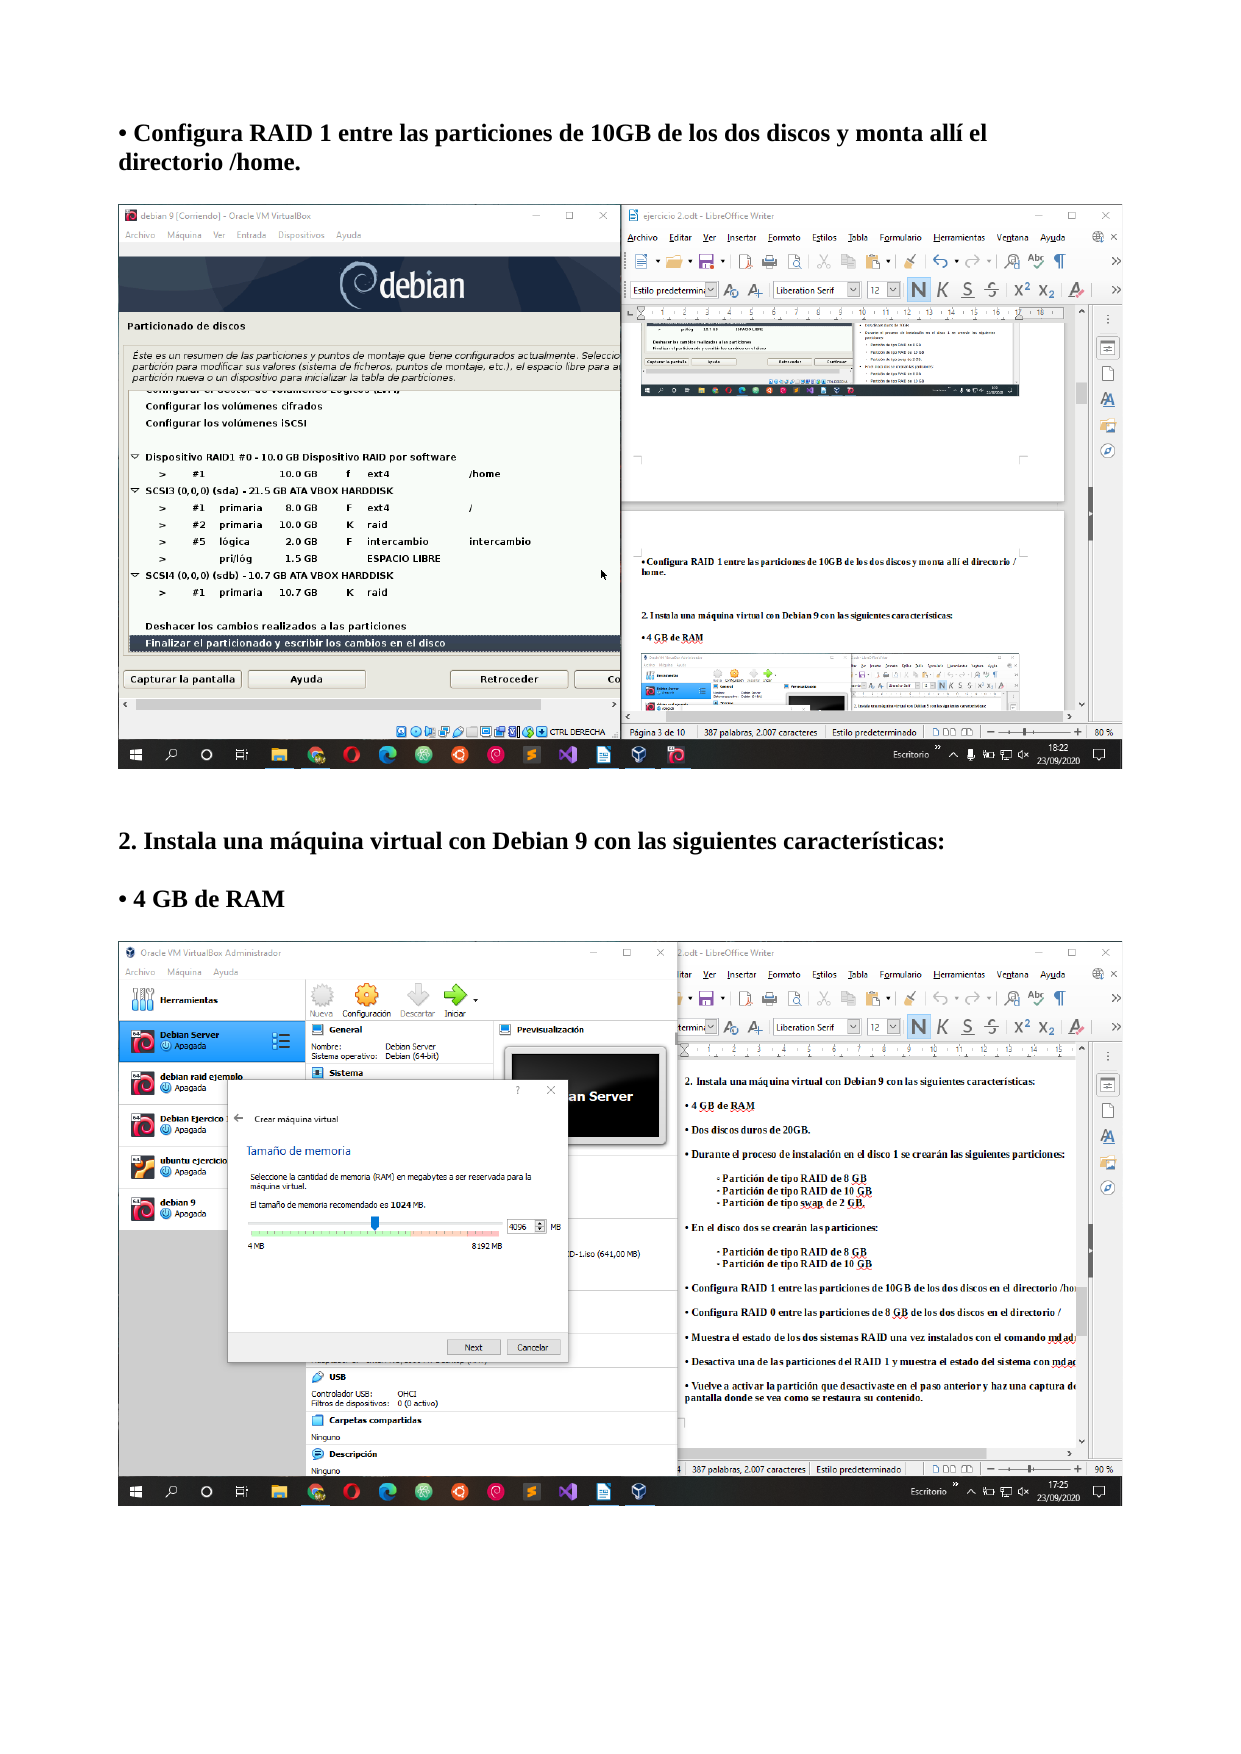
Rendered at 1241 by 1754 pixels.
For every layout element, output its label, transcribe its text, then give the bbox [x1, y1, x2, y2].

picture [118, 941, 1123, 1506]
text • 4 GB de RAM [118, 884, 1122, 912]
picture [118, 204, 1123, 769]
text • Configura RAID 1 entre las particiones de 10GB de los dos discos y monta allí el directorio /home. [118, 118, 1122, 176]
text 2. Instala una máquina virtual con Debian 9 con las siguientes características: [118, 826, 1122, 855]
